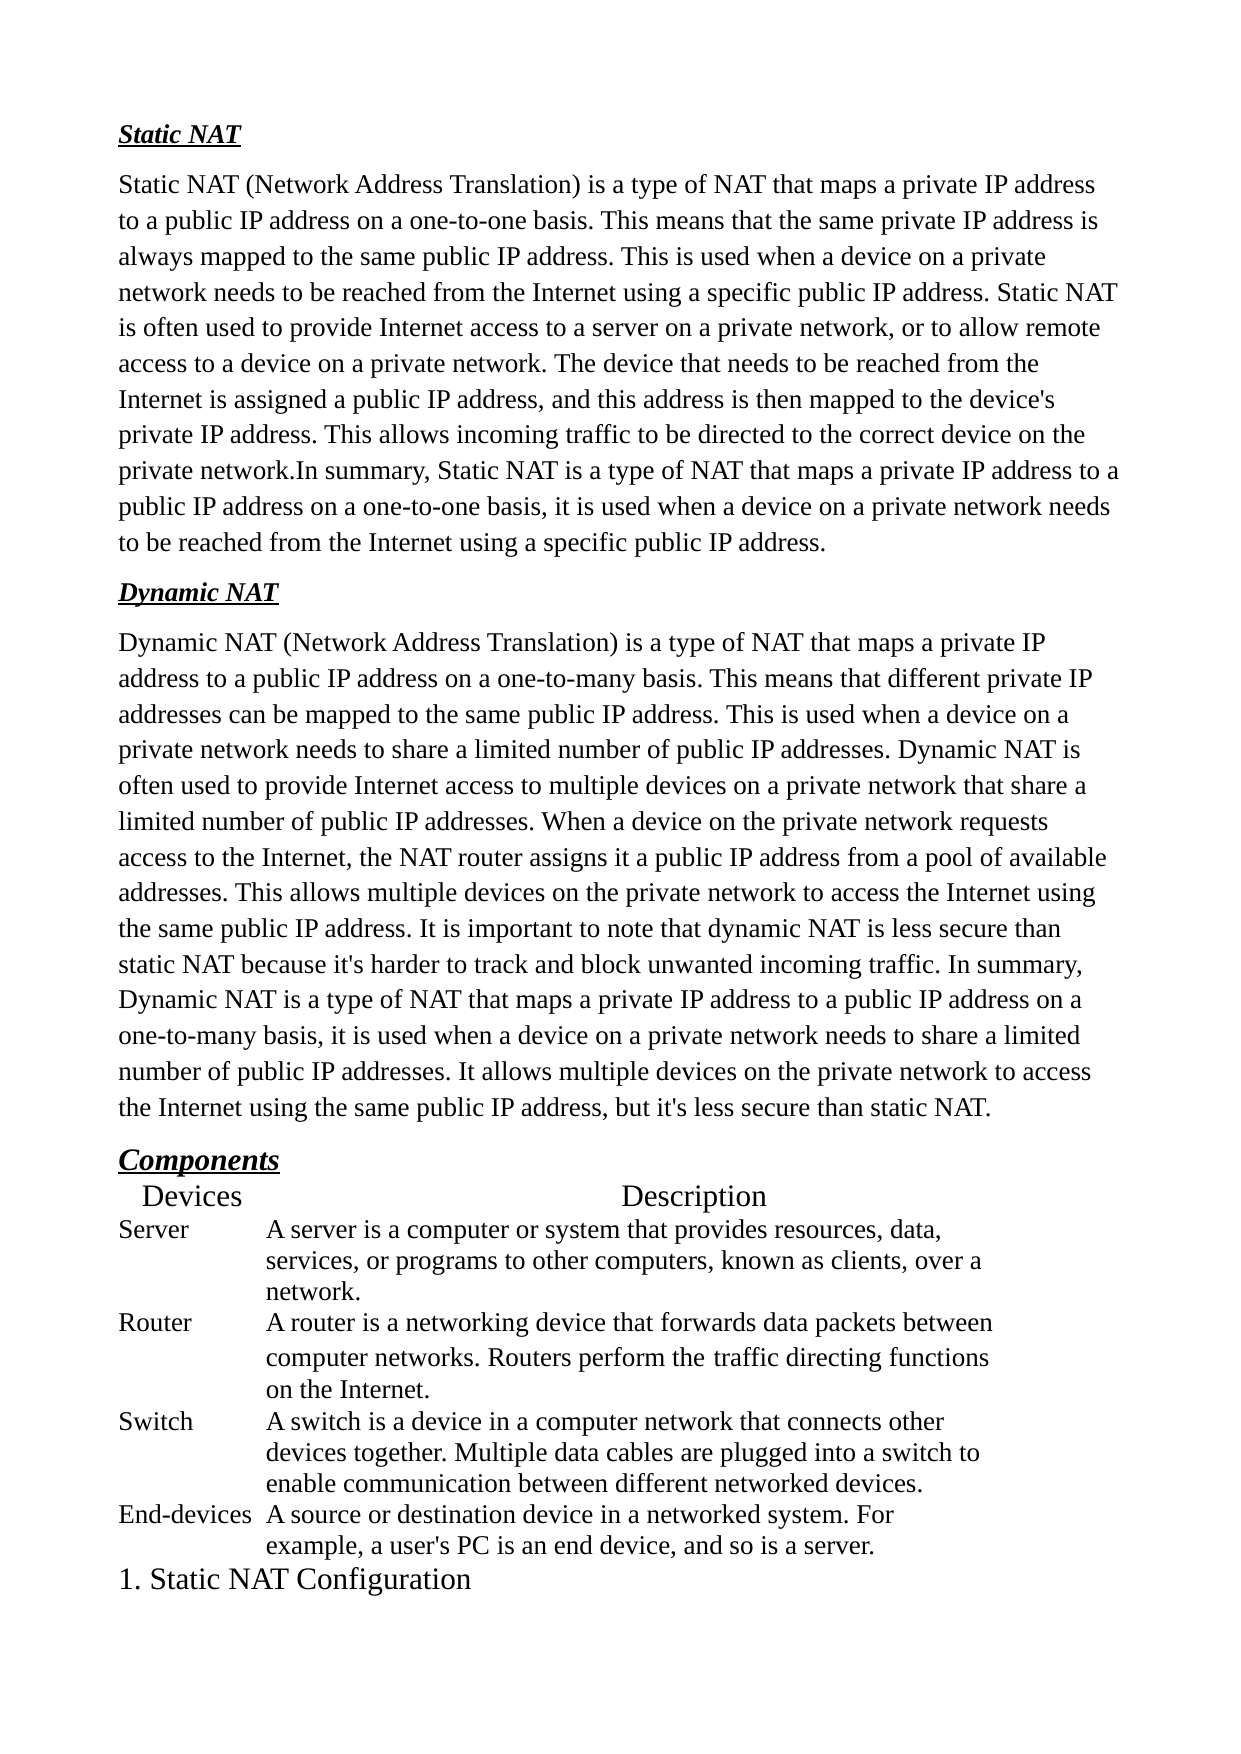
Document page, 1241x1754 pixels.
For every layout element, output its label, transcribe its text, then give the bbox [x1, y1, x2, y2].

text 1. Static NAT Configuration [118, 1560, 1122, 1596]
table_cell A router is a networking device that forwards data packets between computer networks. Routers perform the traffic directing functions on the Internet. [266, 1306, 1122, 1405]
table_cell A server is a computer or system that provides resources, data, services, or programs to other computers, known as clients, over a network. [266, 1213, 1122, 1306]
table_header Description [266, 1177, 1122, 1213]
table_cell End-devices [118, 1498, 266, 1560]
table_cell A source or destination device in a networked system. For example, a user's PC is an end device, and so is a server. [266, 1498, 1122, 1560]
table_header Devices [118, 1177, 266, 1213]
text Components [118, 1141, 1122, 1177]
table_cell Router [118, 1306, 266, 1405]
table_cell A switch is a device in a computer network that connects other devices together. Multiple data cables are plugged into a switch to enable communication between different networked devices. [266, 1405, 1122, 1498]
table_cell Server [118, 1213, 266, 1306]
table_cell Switch [118, 1405, 266, 1498]
text Dynamic NAT (Network Address Translation) is a type of NAT that maps a private IP address to a public IP address on a one-to-many basis. This means that different private IP addresses can be mapped to the same public IP address. This is used when a device on a private network needs to share a limited number of public IP addresses. Dynamic NAT is often used to provide Internet access to multiple devices on a private network that share a limited number of public IP addresses. When a device on the private network requests access to the Internet, the NAT router assigns it a public IP address from a pool of available addresses. This allows multiple devices on the private network to access the Internet using the same public IP address. It is important to note that dynamic NAT is less secure than static NAT because it's harder to track and block unwanted incoming traffic. In summary, Dynamic NAT is a type of NAT that maps a private IP address to a public IP address on a one-to-many basis, it is used when a device on a private network needs to share a limited number of public IP addresses. It allows multiple devices on the private network to access the Internet using the same public IP address, but it's less secure than static NAT. [118, 626, 1122, 1122]
text Static NAT (Network Address Translation) is a type of NAT that maps a private IP address to a public IP address on a one-to-one basis. This means that the same private IP address is always mapped to the same public IP address. This is used when a device on a private network needs to be reached from the Internet using a specific public IP address. Static NAT is often used to provide Internet access to a server on a private network, or to allow remote access to a device on a private network. The device that needs to be reached from the Internet is assigned a public IP address, and this address is then mapped to the device's private IP address. This allows incoming traffic to be directed to the correct device on the private network.In summary, Static NAT is a type of NAT that maps a private IP address to a public IP address on a one-to-one basis, it is used when a device on a private network needs to be reached from the Internet using a specific public IP address. [118, 168, 1122, 557]
text Dynamic NAT [118, 576, 1122, 607]
text Static NAT [118, 118, 1122, 149]
